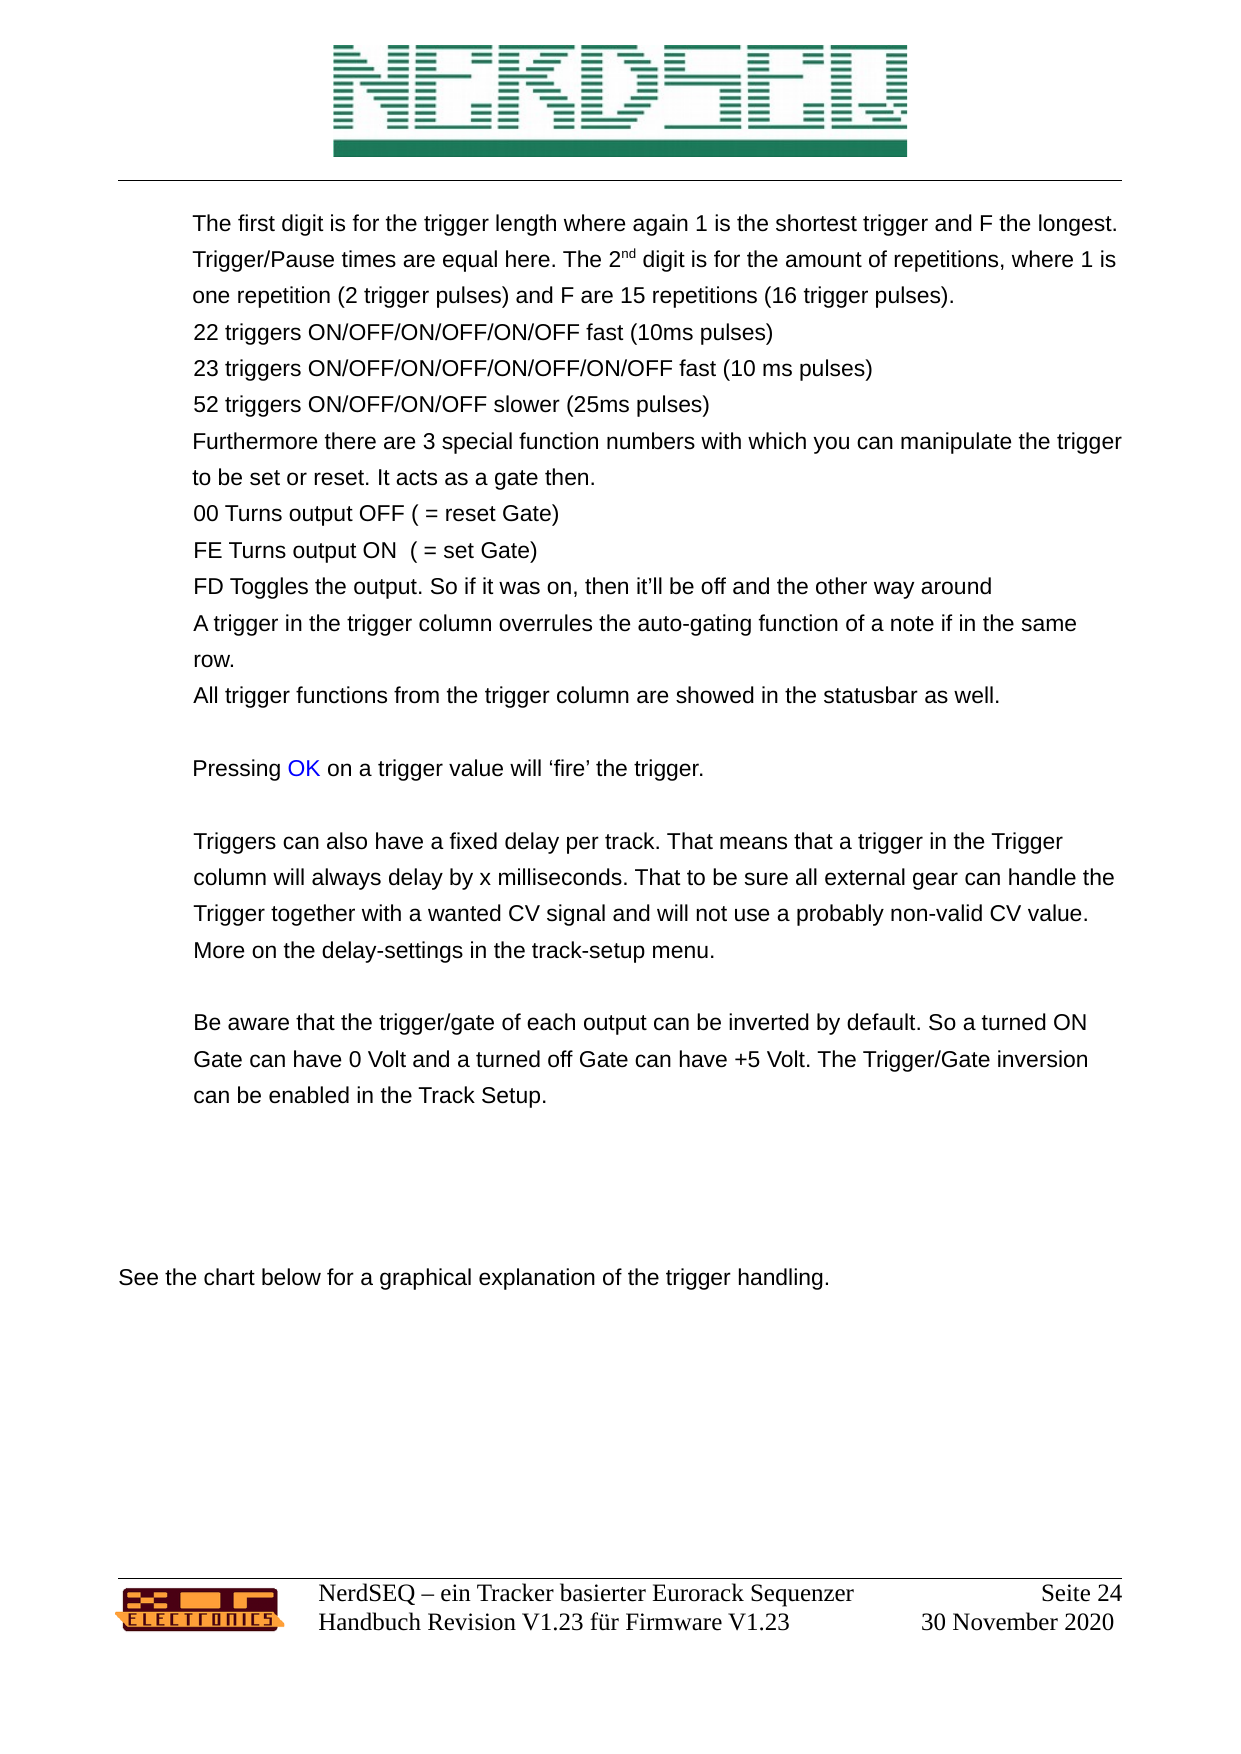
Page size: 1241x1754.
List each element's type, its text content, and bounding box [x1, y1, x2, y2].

text More on the delay-settings in the track-setup menu. [118, 937, 1122, 963]
text The first digit is for the trigger length where again 1 is the shortest trigger and F the longest. Trigger/Pause times are equal here. The 2nd digit is for the amount of repetitions, where 1 is one repetition (2 trigger pulses) and F are 15 repetitions (16 trigger pulses). [192, 209, 1122, 309]
picture [115, 1584, 285, 1634]
text FE Turns output ON ( = set Gate) [118, 537, 1122, 563]
text All trigger functions from the trigger column are showed in the statusbar as well. [118, 682, 1122, 708]
text FD Toggles the output. So if it was on, then it’ll be off and the other way around [118, 573, 1122, 599]
text 00 Turns output OFF ( = reset Gate) [118, 500, 1122, 527]
text See the chart below for a graphical explanation of the trigger handling. [118, 1264, 1122, 1290]
picture [333, 45, 908, 157]
text Furthermore there are 3 special function numbers with which you can manipulate the trigger to be set or reset. It acts as a gate then. [192, 428, 1122, 490]
text 52 triggers ON/OFF/ON/OFF slower (25ms pulses) [118, 391, 1122, 418]
text Pressing OK on a trigger value will ‘fire’ the trigger. [192, 755, 1122, 781]
text 23 triggers ON/OFF/ON/OFF/ON/OFF/ON/OFF fast (10 ms pulses) [118, 355, 1122, 381]
text Be aware that the trigger/gate of each output can be inverted by default. So a turned ON Gate can have 0 Volt and a turned off Gate can have +5 Volt. The Trigger/Gate inversion can be enabled in the Track Setup. [118, 1009, 1122, 1108]
text 22 triggers ON/OFF/ON/OFF/ON/OFF fast (10ms pulses) [118, 319, 1122, 345]
text A trigger in the trigger column overrules the auto-gating function of a note if in the same row. [118, 609, 1122, 672]
text Triggers can also have a fixed delay per track. That means that a trigger in the Trigger column will always delay by x milliseconds. That to be sure all external gear can handle the Trigger together with a wanted CV signal and will not use a probably non-valid CV value. [118, 828, 1122, 927]
